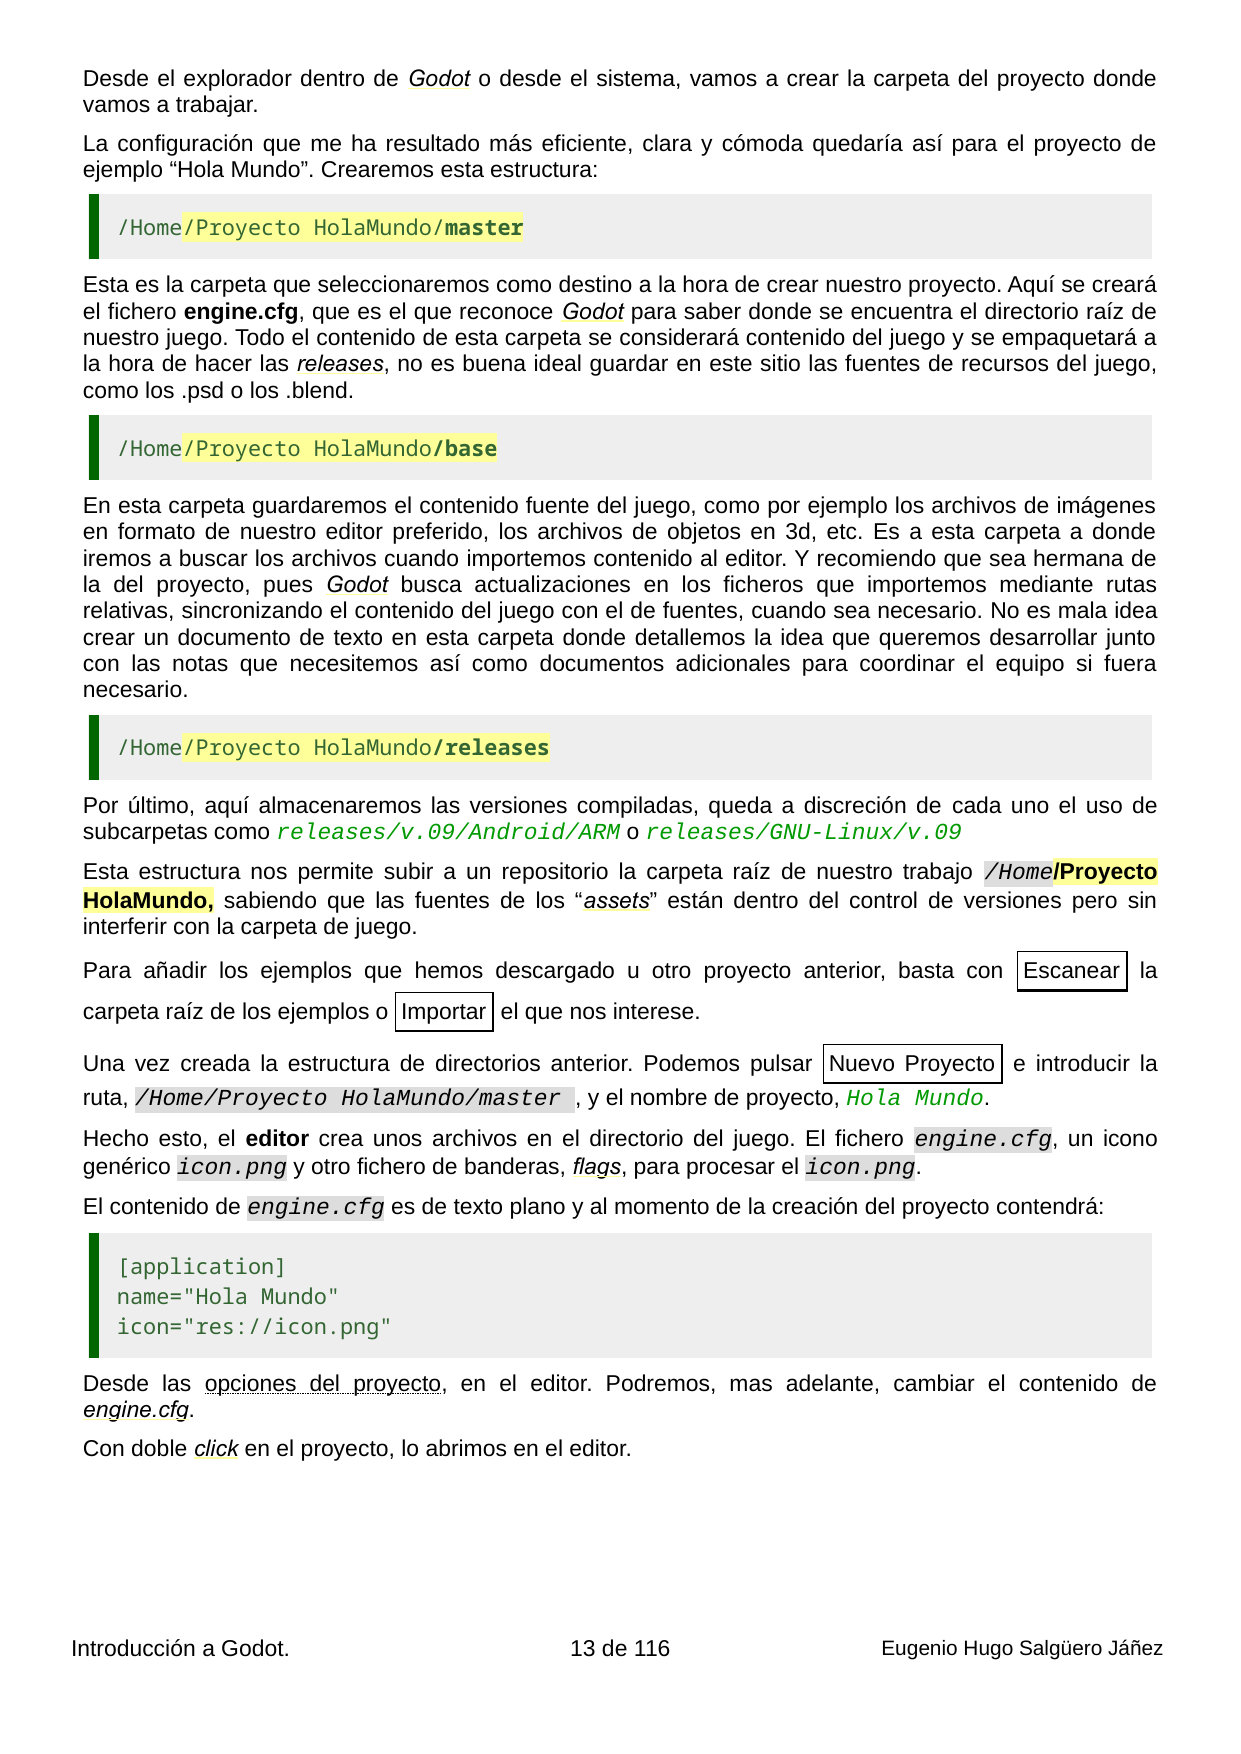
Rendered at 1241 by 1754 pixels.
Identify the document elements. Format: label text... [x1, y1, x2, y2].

text Desde el explorador dentro de Godot o desde el sistema, vamos a crear la carpeta del proyecto donde vamos a trabajar. [83, 65, 1158, 118]
text /Home/Proyecto HolaMundo/master [99, 194, 1152, 259]
text Una vez creada la estructura de directorios anterior. Podemos pulsar Nuevo Proyecto e introducir la ruta, /Home/Proyecto HolaMundo/master , y el nombre de proyecto, Hola Mundo. [83, 1044, 1158, 1113]
text En esta carpeta guardaremos el contenido fuente del juego, como por ejemplo los archivos de imágenes en formato de nuestro editor preferido, los archivos de objetos en 3d, etc. Es a esta carpeta a donde iremos a buscar los archivos cuando importemos contenido al editor. Y recomiendo que sea hermana de la del proyecto, pues Godot busca actualizaciones en los ficheros que importemos mediante rutas relativas, sincronizando el contenido del juego con el de fuentes, cuando sea necesario. No es mala idea crear un documento de texto en esta carpeta donde detallemos la idea que queremos desarrollar junto con las notas que necesitemos así como documentos adicionales para coordinar el equipo si fuera necesario. [83, 492, 1158, 703]
text icon="res://icon.png" [99, 1311, 1152, 1358]
text /Home/Proyecto HolaMundo/base [99, 415, 1152, 480]
text Hecho esto, el editor crea unos archivos en el directorio del juego. El fichero engine.cfg, un icono genérico icon.png y otro fichero de banderas, flags, para procesar el icon.png. [83, 1124, 1158, 1181]
text Desde las opciones del proyecto, en el editor. Podremos, mas adelante, cambiar el contenido de engine.cfg. [83, 1370, 1158, 1423]
text Esta es la carpeta que seleccionaremos como destino a la hora de crear nuestro proyecto. Aquí se creará el fichero engine.cfg, que es el que reconoce Godot para saber donde se encuentra el directorio raíz de nuestro juego. Todo el contenido de esta carpeta se considerará contenido del juego y se empaquetará a la hora de hacer las releases, no es buena ideal guardar en este sitio las fuentes de recursos del juego, como los .psd o los .blend. [83, 271, 1158, 403]
text Esta estructura nos permite subir a un repositorio la carpeta raíz de nuestro trabajo /Home/Proyecto HolaMundo, sabiendo que las fuentes de los “assets” están dentro del control de versiones pero sin interferir con la carpeta de juego. [83, 858, 1158, 939]
text La configuración que me ha resultado más eficiente, clara y cómoda quedaría así para el proyecto de ejemplo “Hola Mundo”. Crearemos esta estructura: [83, 129, 1158, 182]
text name="Hola Mundo" [99, 1281, 1152, 1311]
text /Home/Proyecto HolaMundo/releases [99, 715, 1152, 780]
text Con doble click en el proyecto, lo abrimos en el editor. [83, 1434, 1158, 1461]
text Por último, aquí almacenaremos las versiones compiladas, queda a discreción de cada uno el uso de subcarpetas como releases/v.09/Android/ARM o releases/GNU-Linux/v.09 [83, 792, 1158, 846]
text El contenido de engine.cfg es de texto plano y al momento de la creación del proyecto contendrá: [83, 1193, 1158, 1221]
text Para añadir los ejemplos que hemos descargado u otro proyecto anterior, basta con Escanear la carpeta raíz de los ejemplos o Importar el que nos interese. [83, 951, 1158, 1032]
text [application] [99, 1233, 1152, 1281]
